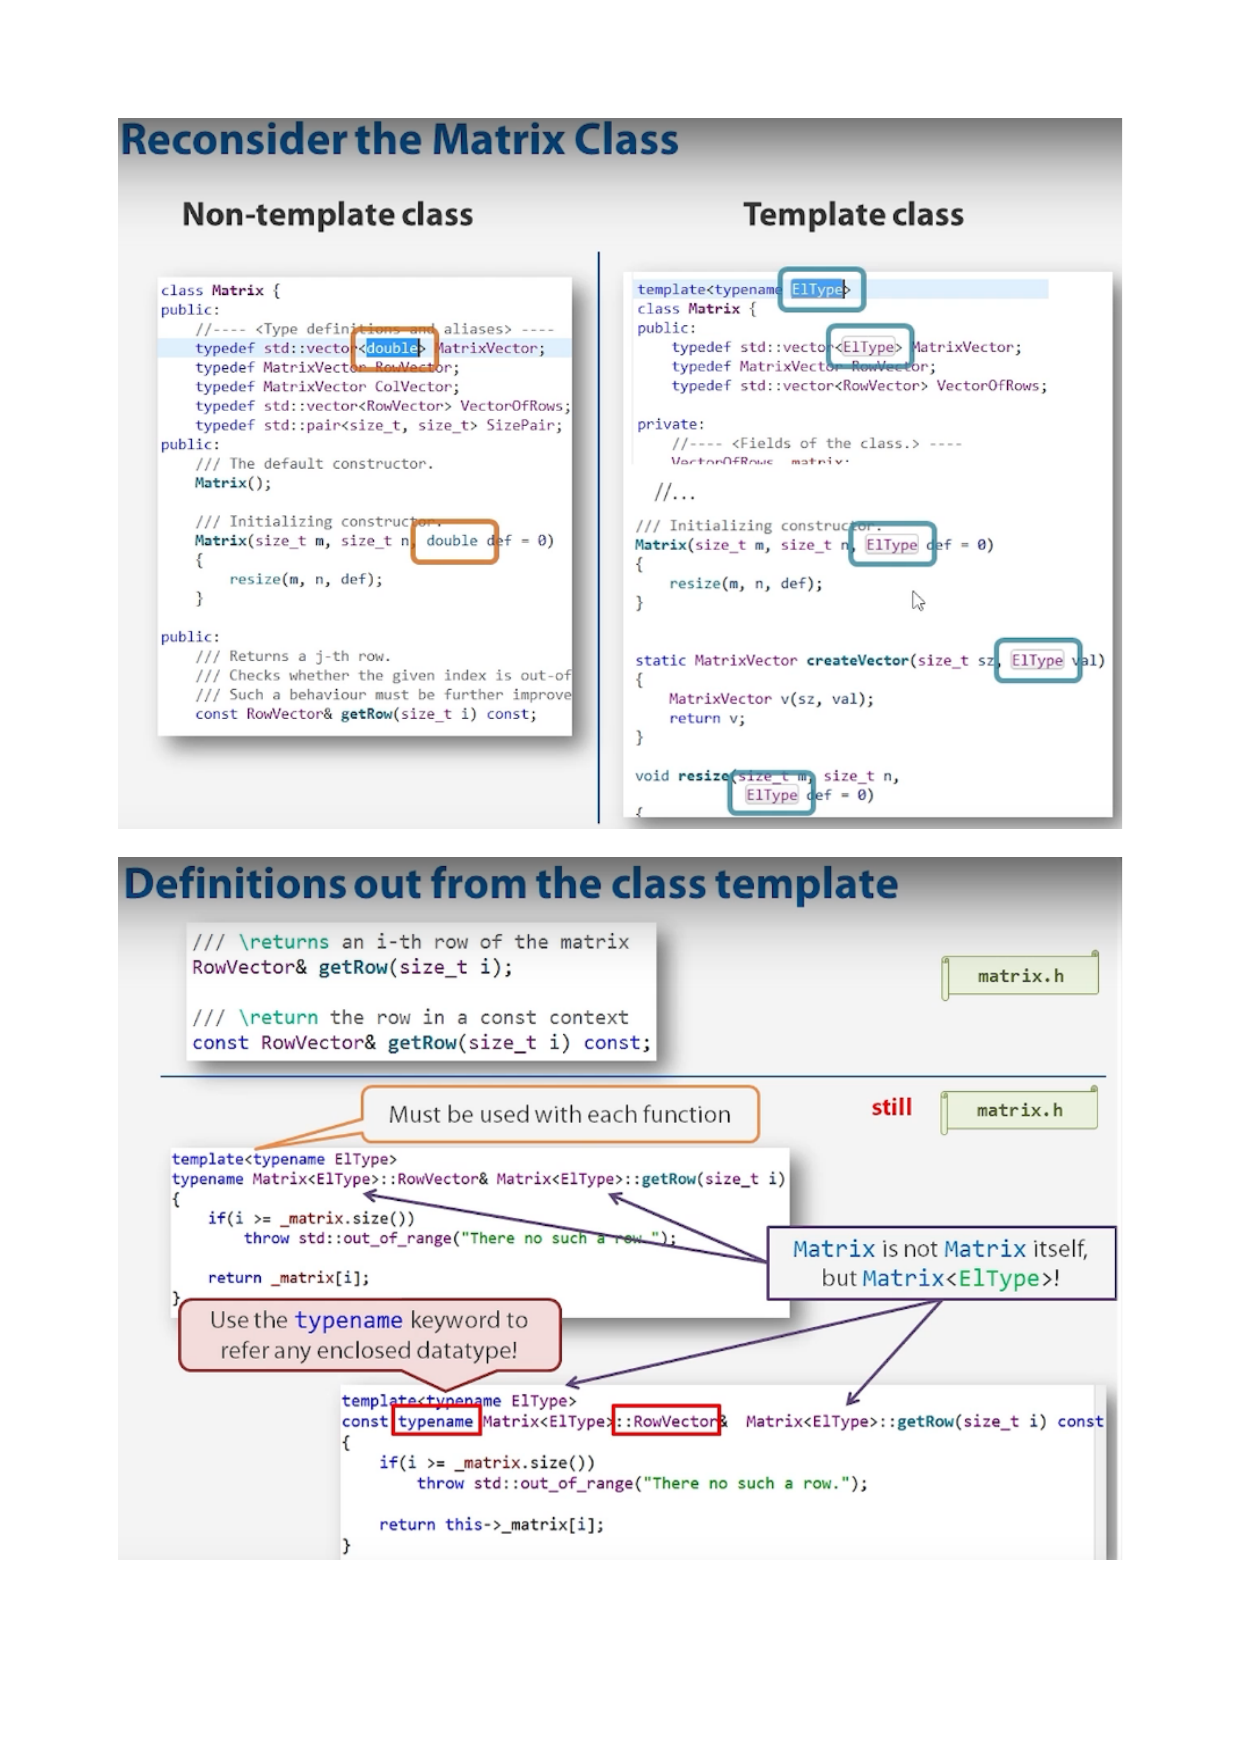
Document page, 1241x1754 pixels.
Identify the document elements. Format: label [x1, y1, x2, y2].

picture [118, 118, 1123, 829]
picture [118, 857, 1123, 1560]
